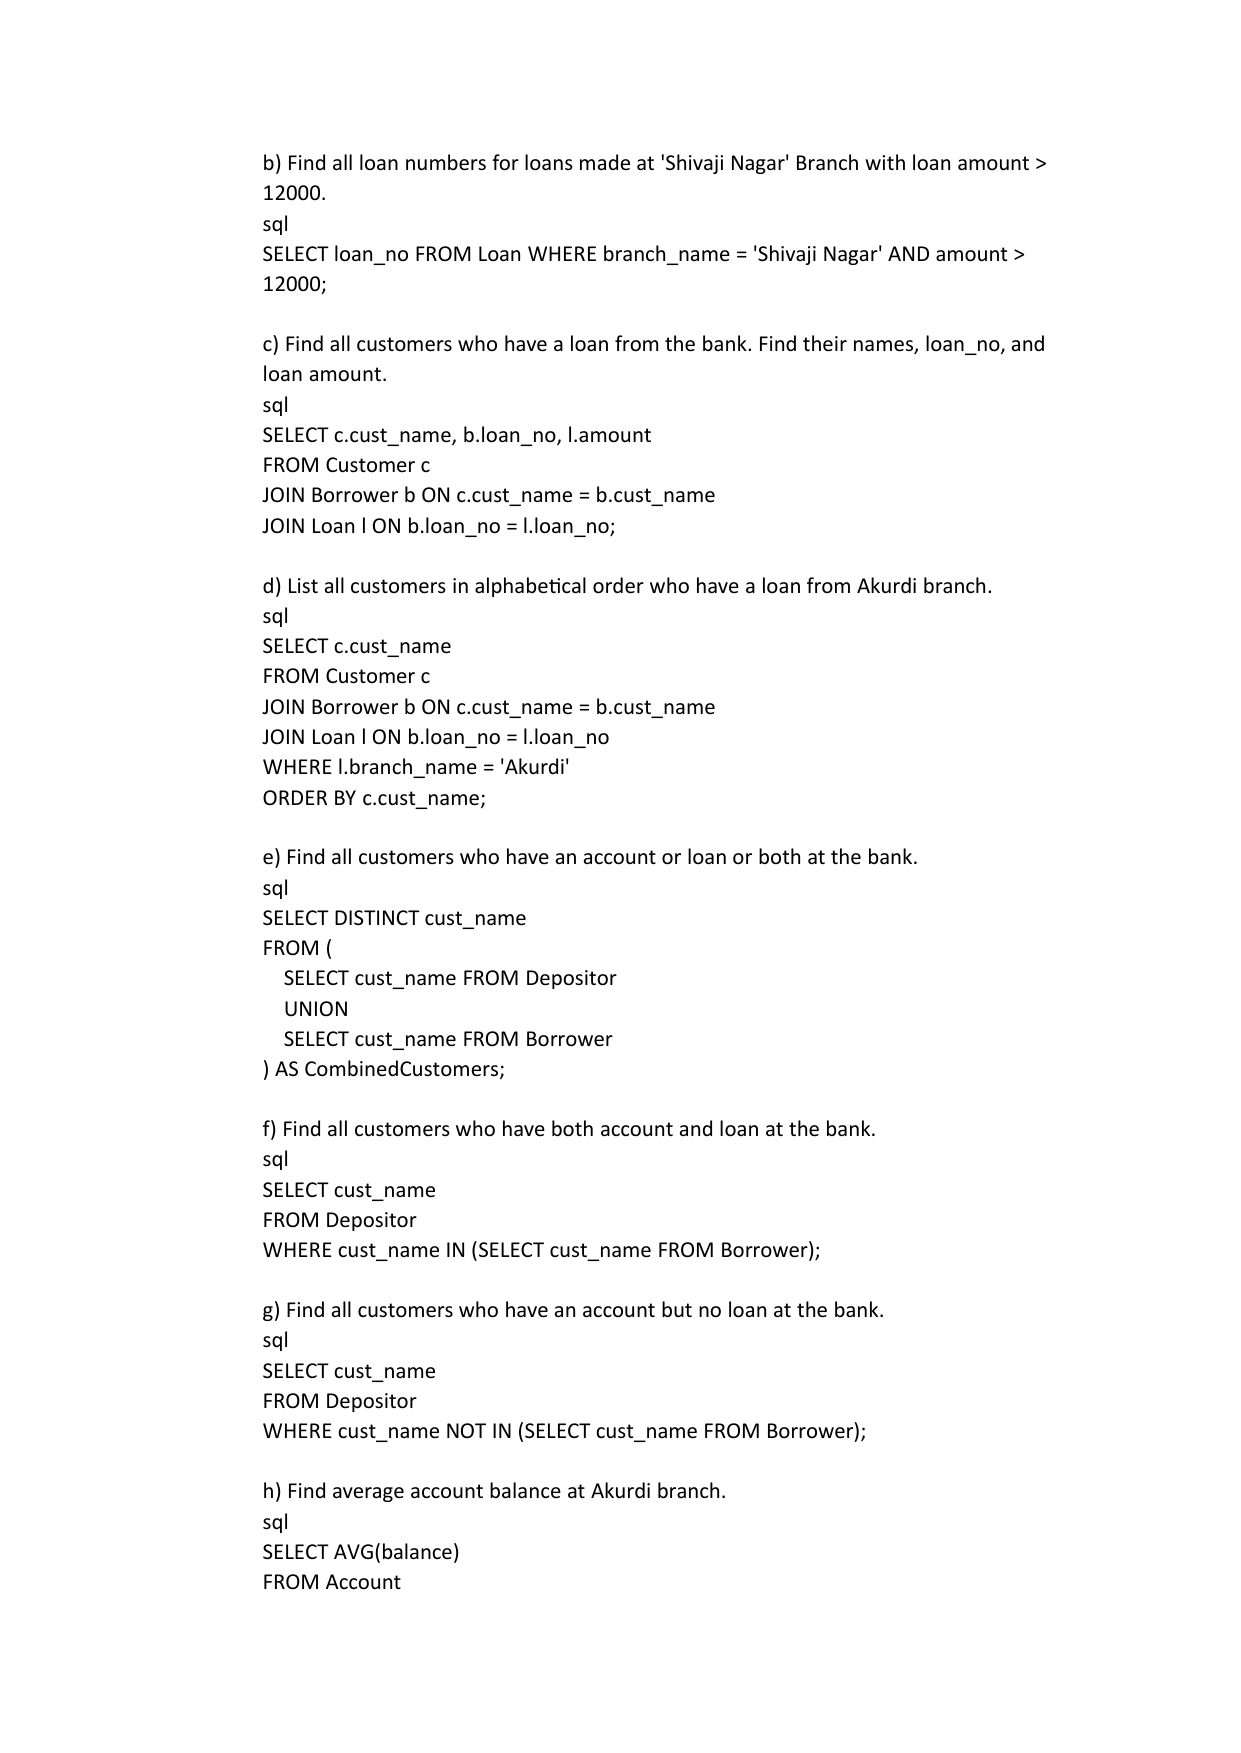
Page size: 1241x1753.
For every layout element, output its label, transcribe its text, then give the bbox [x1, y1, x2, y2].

text JOIN Loan l ON b.loan_no = l.loan_no [262, 722, 1016, 750]
text e) Find all customers who have an account or loan or both at the bank. [262, 842, 943, 870]
text SELECT cust_name FROM Depositor [283, 963, 641, 991]
text SELECT AVG(balance) [262, 1537, 751, 1565]
text SELECT loan_no FROM Loan WHERE branch_name = 'Shivaji Nagar' AND amount > [262, 238, 1049, 267]
text b) Find all loan numbers for loans made at 'Shivaji Nagar' Branch with loan amount > [262, 148, 1071, 176]
text 2000; [274, 269, 352, 297]
text sql [262, 389, 1071, 418]
text sql [262, 1507, 751, 1535]
text SELECT cust_name [262, 1356, 909, 1384]
text sql [262, 1325, 909, 1353]
text sql [262, 601, 1016, 629]
text sql [262, 208, 314, 237]
text SELECT cust_name [262, 1175, 900, 1203]
text c) Find all customers who have a loan from the bank. Find their names, loan_no, and [262, 329, 1071, 357]
text 1 [262, 178, 314, 206]
text AS CombinedCustomers; [275, 1054, 529, 1082]
text g) Find all customers who have an account but no loan at the bank. [262, 1295, 909, 1323]
text JOIN Borrower b ON c.cust_name = b.cust_name [262, 480, 1071, 508]
text sql [262, 1144, 900, 1172]
text WHERE l.branch_name = 'Akurdi' [262, 752, 1016, 780]
text ) [262, 1054, 275, 1082]
text loan amount. [262, 359, 1071, 387]
text UNION [283, 993, 641, 1022]
text sql [262, 873, 943, 901]
text FROM Customer c [262, 450, 1071, 478]
text WHERE cust_name NOT IN (SELECT cust_name FROM Borrower); [262, 1416, 890, 1444]
text SELECT c.cust_name [262, 631, 1016, 659]
text 1 [262, 269, 274, 297]
text JOIN Loan l ON b.loan_no = l.loan_no; [262, 511, 1071, 539]
text FROM Depositor [262, 1205, 900, 1233]
text f) Find all customers who have both account and loan at the bank. [262, 1114, 900, 1142]
text ORDER BY c.cust_name; [262, 782, 1016, 811]
text FROM Account [262, 1567, 751, 1595]
text FROM Depositor [262, 1386, 909, 1414]
text FROM ( [262, 933, 943, 961]
text 2000. [314, 178, 1071, 206]
text WHERE cust_name IN (SELECT cust_name FROM Borrower); [262, 1235, 844, 1263]
text JOIN Borrower b ON c.cust_name = b.cust_name [262, 692, 1016, 720]
text h) Find average account balance at Akurdi branch. [262, 1476, 751, 1504]
text FROM Customer c [262, 661, 1016, 689]
text SELECT c.cust_name, b.loan_no, l.amount [262, 420, 1071, 448]
text SELECT cust_name FROM Borrower [283, 1024, 641, 1052]
text d) List all customers in alphabeꢁcal order who have a loan from Akurdi branch. [262, 571, 1016, 599]
text SELECT DISTINCT cust_name [262, 903, 943, 931]
